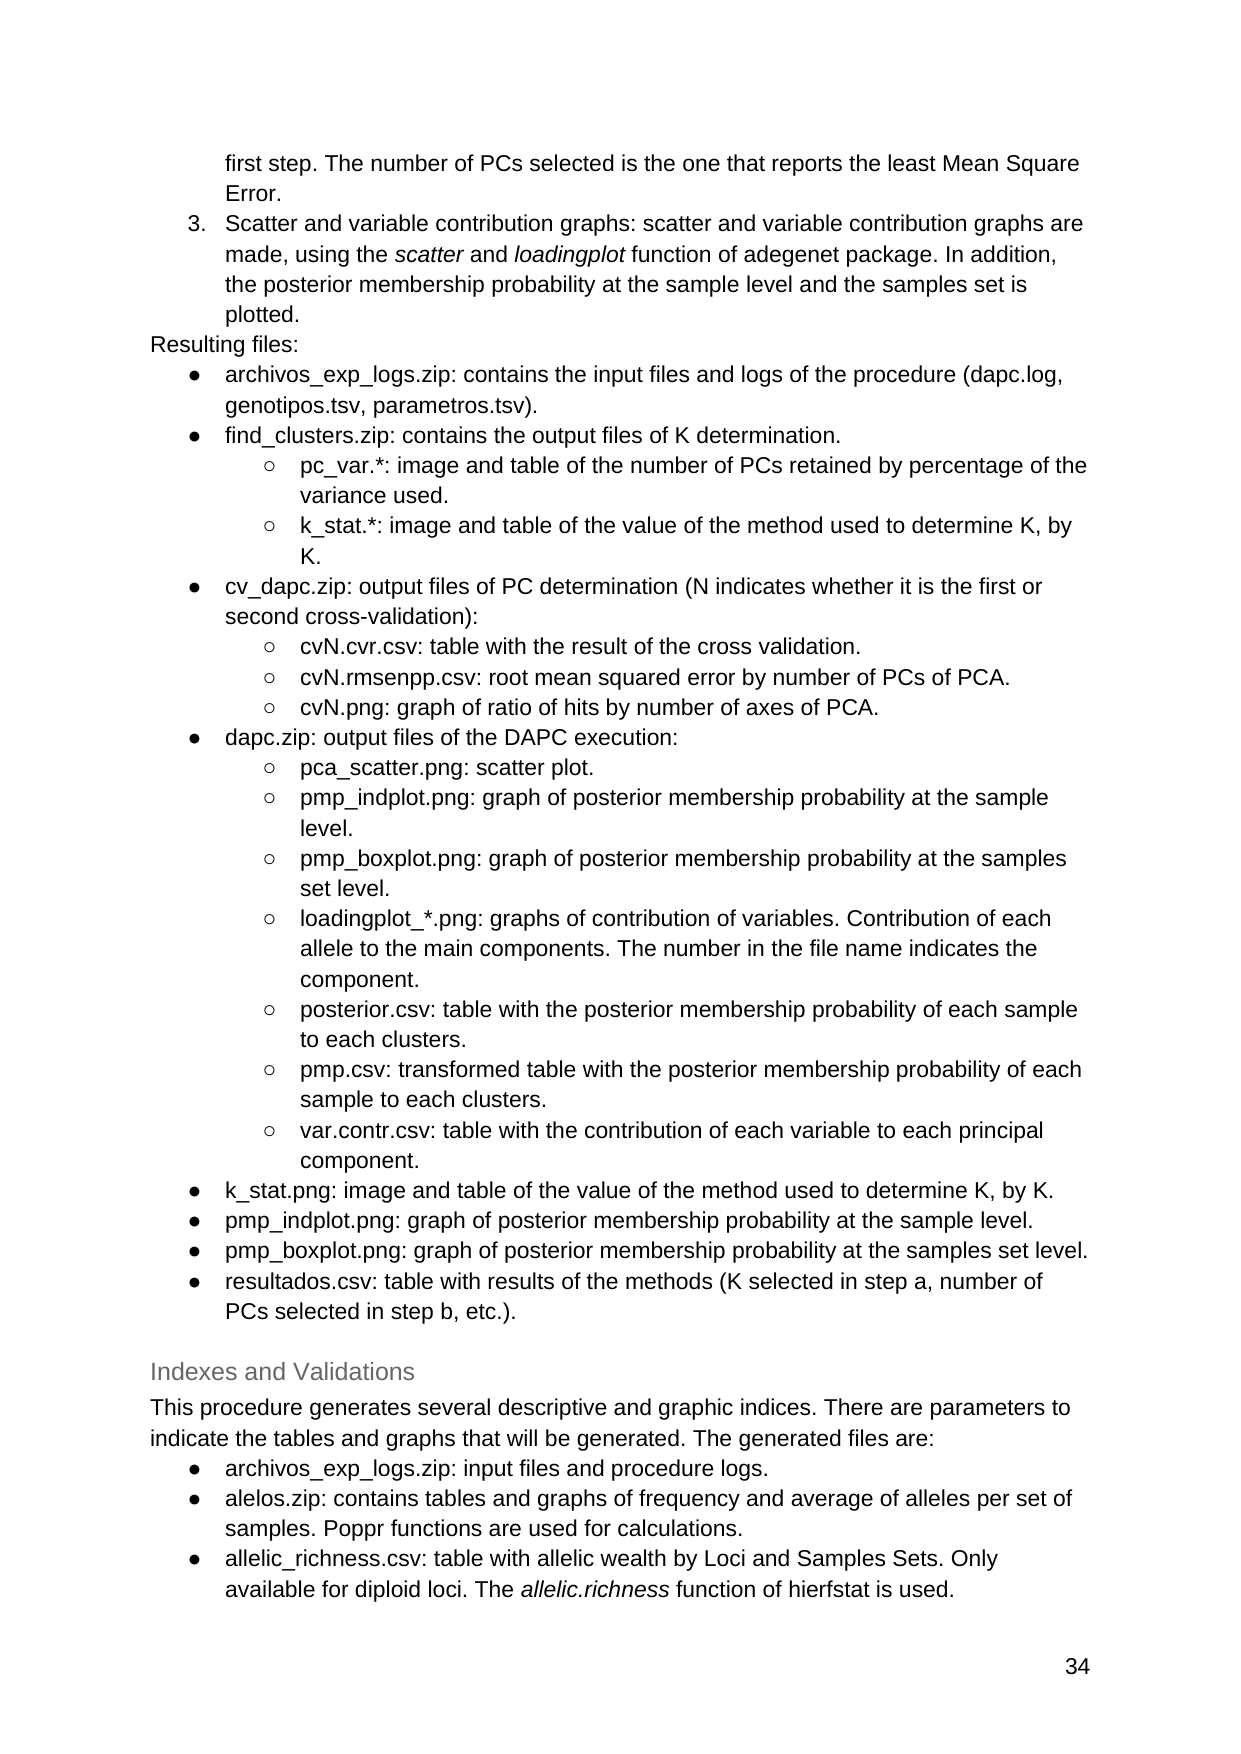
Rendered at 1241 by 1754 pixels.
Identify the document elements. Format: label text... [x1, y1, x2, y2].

text This procedure generates several descriptive and graphic indices. There are parameters to indicate the tables and graphs that will be generated. The generated files are: [150, 1394, 1090, 1451]
list pmp_boxplot.png: graph of posterior membership probability at the samples set level. [262, 845, 1090, 901]
text Resulting files: [150, 331, 1090, 358]
list archivos_exp_logs.zip: input files and procedure logs. [187, 1455, 1090, 1481]
list resultados.csv: table with results of the methods (K selected in step a, number of PCs selected in step b, etc.). [187, 1268, 1090, 1324]
list pmp.csv: transformed table with the posterior membership probability of each sample to each clusters. [262, 1056, 1090, 1113]
list cvN.cvr.csv: table with the result of the cross validation. [262, 633, 1090, 660]
list cv_dapc.zip: output files of PC determination (N indicates whether it is the first or second cross-validation): [187, 573, 1090, 629]
list k_stat.*: image and table of the value of the method used to determine K, by K. [262, 512, 1090, 569]
list dapc.zip: output files of the DAPC execution: [187, 724, 1090, 750]
list first step. The number of PCs selected is the one that reports the least Mean Square Error. [187, 150, 1090, 207]
list var.contr.csv: table with the contribution of each variable to each principal component. [262, 1117, 1090, 1173]
list pmp_indplot.png: graph of posterior membership probability at the sample level. [262, 784, 1090, 841]
list allelic_richness.csv: table with allelic wealth by Loci and Samples Sets. Only available for diploid loci. The allelic.richness function of hierfstat is used. [187, 1545, 1090, 1602]
subtitle Indexes and Validations [150, 1357, 1090, 1386]
list pmp_boxplot.png: graph of posterior membership probability at the samples set level. [187, 1237, 1090, 1264]
list pmp_indplot.png: graph of posterior membership probability at the sample level. [187, 1207, 1090, 1234]
list Scatter and variable contribution graphs: scatter and variable contribution graphs are made, using the scatter and loadingplot function of adegenet package. In addition, the posterior membership probability at the sample level and the samples set is plotted. [187, 210, 1090, 327]
list find_clusters.zip: contains the output files of K determination. [187, 422, 1090, 448]
list alelos.zip: contains tables and graphs of frequency and average of alleles per set of samples. Poppr functions are used for calculations. [187, 1485, 1090, 1542]
list loadingplot_*.png: graphs of contribution of variables. Contribution of each allele to the main components. The number in the file name indicates the component. [262, 905, 1090, 992]
list posterior.csv: table with the posterior membership probability of each sample to each clusters. [262, 996, 1090, 1052]
list cvN.rmsenpp.csv: root mean squared error by number of PCs of PCA. [262, 663, 1090, 690]
list archivos_exp_logs.zip: contains the input files and logs of the procedure (dapc.log, genotipos.tsv, parametros.tsv). [187, 361, 1090, 418]
list cvN.png: graph of ratio of hits by number of axes of PCA. [262, 694, 1090, 720]
list pc_var.*: image and table of the number of PCs retained by percentage of the variance used. [262, 452, 1090, 509]
list k_stat.png: image and table of the value of the method used to determine K, by K. [187, 1177, 1090, 1203]
list pca_scatter.png: scatter plot. [262, 754, 1090, 781]
